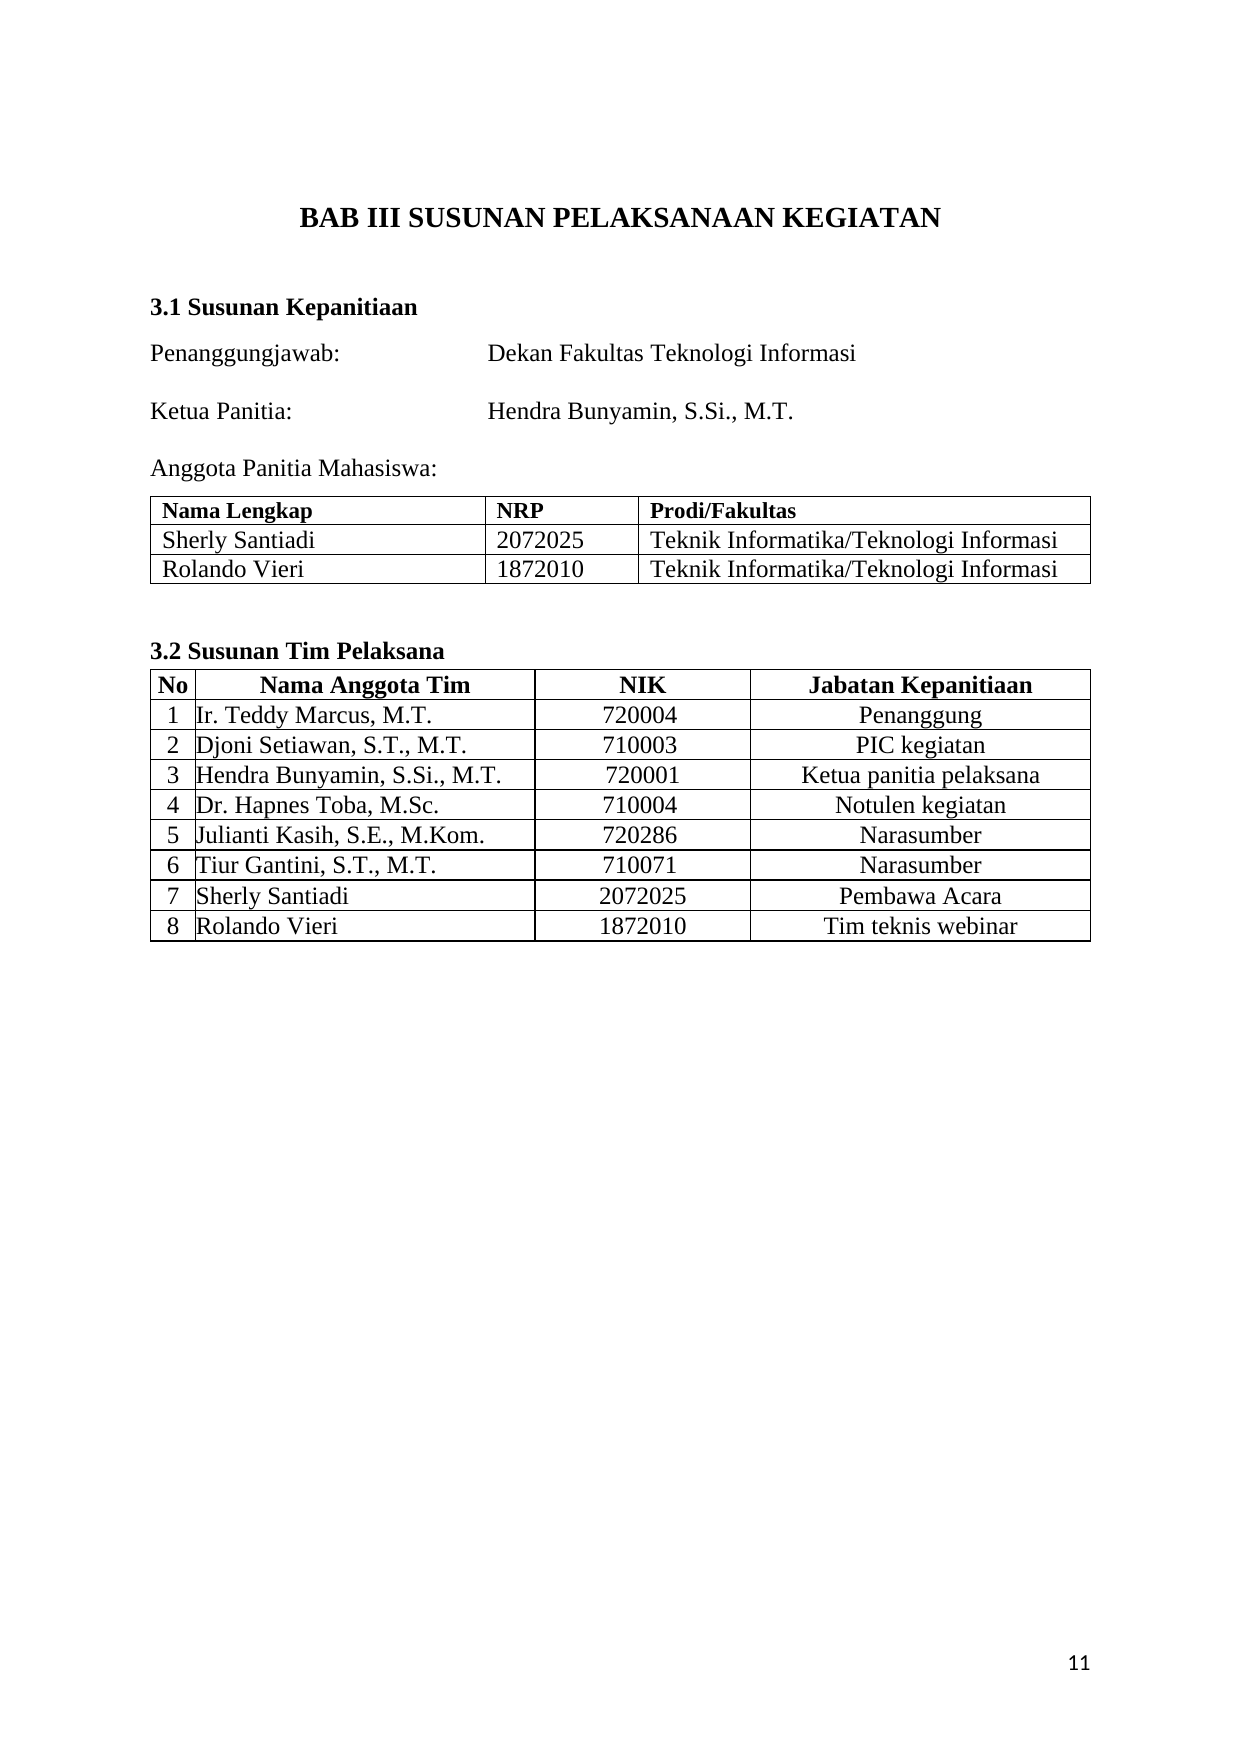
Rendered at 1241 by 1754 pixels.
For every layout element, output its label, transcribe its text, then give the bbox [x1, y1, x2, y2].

table_cell Ir. Teddy Marcus, M.T. [196, 700, 534, 729]
table_cell 5 [151, 820, 195, 849]
table_header Nama Anggota Tim [196, 670, 534, 699]
table_header No [151, 670, 195, 699]
table_cell 710003 [536, 730, 750, 759]
table_header NRP [486, 497, 638, 524]
table_cell Narasumber [751, 851, 1090, 879]
subtitle 3.2 Susunan Tim Pelaksana [150, 636, 1090, 665]
table_cell Hendra Bunyamin, S.Si., M.T. [196, 760, 534, 788]
subtitle 3.1 Susunan Kepanitiaan [150, 292, 1090, 320]
table_cell 8 [151, 911, 195, 940]
table_cell 2 [151, 730, 195, 759]
text Penanggungjawab: Dekan Fakultas Teknologi Informasi [150, 338, 1090, 367]
table_cell 1 [151, 700, 195, 729]
table_cell Sherly Santiadi [196, 881, 534, 910]
table_cell 1872010 [536, 911, 750, 940]
table_cell 720001 [536, 760, 750, 788]
table_cell Dr. Hapnes Toba, M.Sc. [196, 790, 534, 819]
table_cell Teknik Informatika/Teknologi Informasi [639, 525, 1090, 553]
table_header Jabatan Kepanitiaan [751, 670, 1090, 699]
table_cell Penanggung [751, 700, 1090, 729]
table_cell Julianti Kasih, S.E., M.Kom. [196, 820, 534, 849]
table_cell Narasumber [751, 820, 1090, 849]
table_cell Ketua panitia pelaksana [751, 760, 1090, 788]
table_cell 2072025 [536, 881, 750, 910]
table_cell Tim teknis webinar [751, 911, 1090, 940]
table_cell Tiur Gantini, S.T., M.T. [196, 851, 534, 879]
table_cell Rolando Vieri [196, 911, 534, 940]
table_cell Sherly Santiadi [151, 525, 485, 553]
table_cell Teknik Informatika/Teknologi Informasi [639, 555, 1090, 583]
table_cell 3 [151, 760, 195, 788]
table_cell Pembawa Acara [751, 881, 1090, 910]
table_cell 710071 [536, 851, 750, 879]
table_cell Rolando Vieri [151, 555, 485, 583]
text Anggota Panitia Mahasiswa: [150, 453, 1090, 482]
text Ketua Panitia: Hendra Bunyamin, S.Si., M.T. [150, 396, 1090, 424]
table_cell 710004 [536, 790, 750, 819]
table_cell 1872010 [486, 555, 638, 583]
table_header NIK [536, 670, 750, 699]
table_cell Notulen kegiatan [751, 790, 1090, 819]
subtitle BAB III SUSUNAN PELAKSANAAN KEGIATAN [150, 200, 1090, 233]
table_cell Djoni Setiawan, S.T., M.T. [196, 730, 534, 759]
table_header Nama Lengkap [151, 497, 485, 524]
table_cell 6 [151, 851, 195, 879]
table_cell 720004 [536, 700, 750, 729]
table_cell 4 [151, 790, 195, 819]
table_cell 720286 [536, 820, 750, 849]
table_header Prodi/Fakultas [639, 497, 1090, 524]
table_cell 7 [151, 881, 195, 910]
table_cell 2072025 [486, 525, 638, 553]
table_cell PIC kegiatan [751, 730, 1090, 759]
